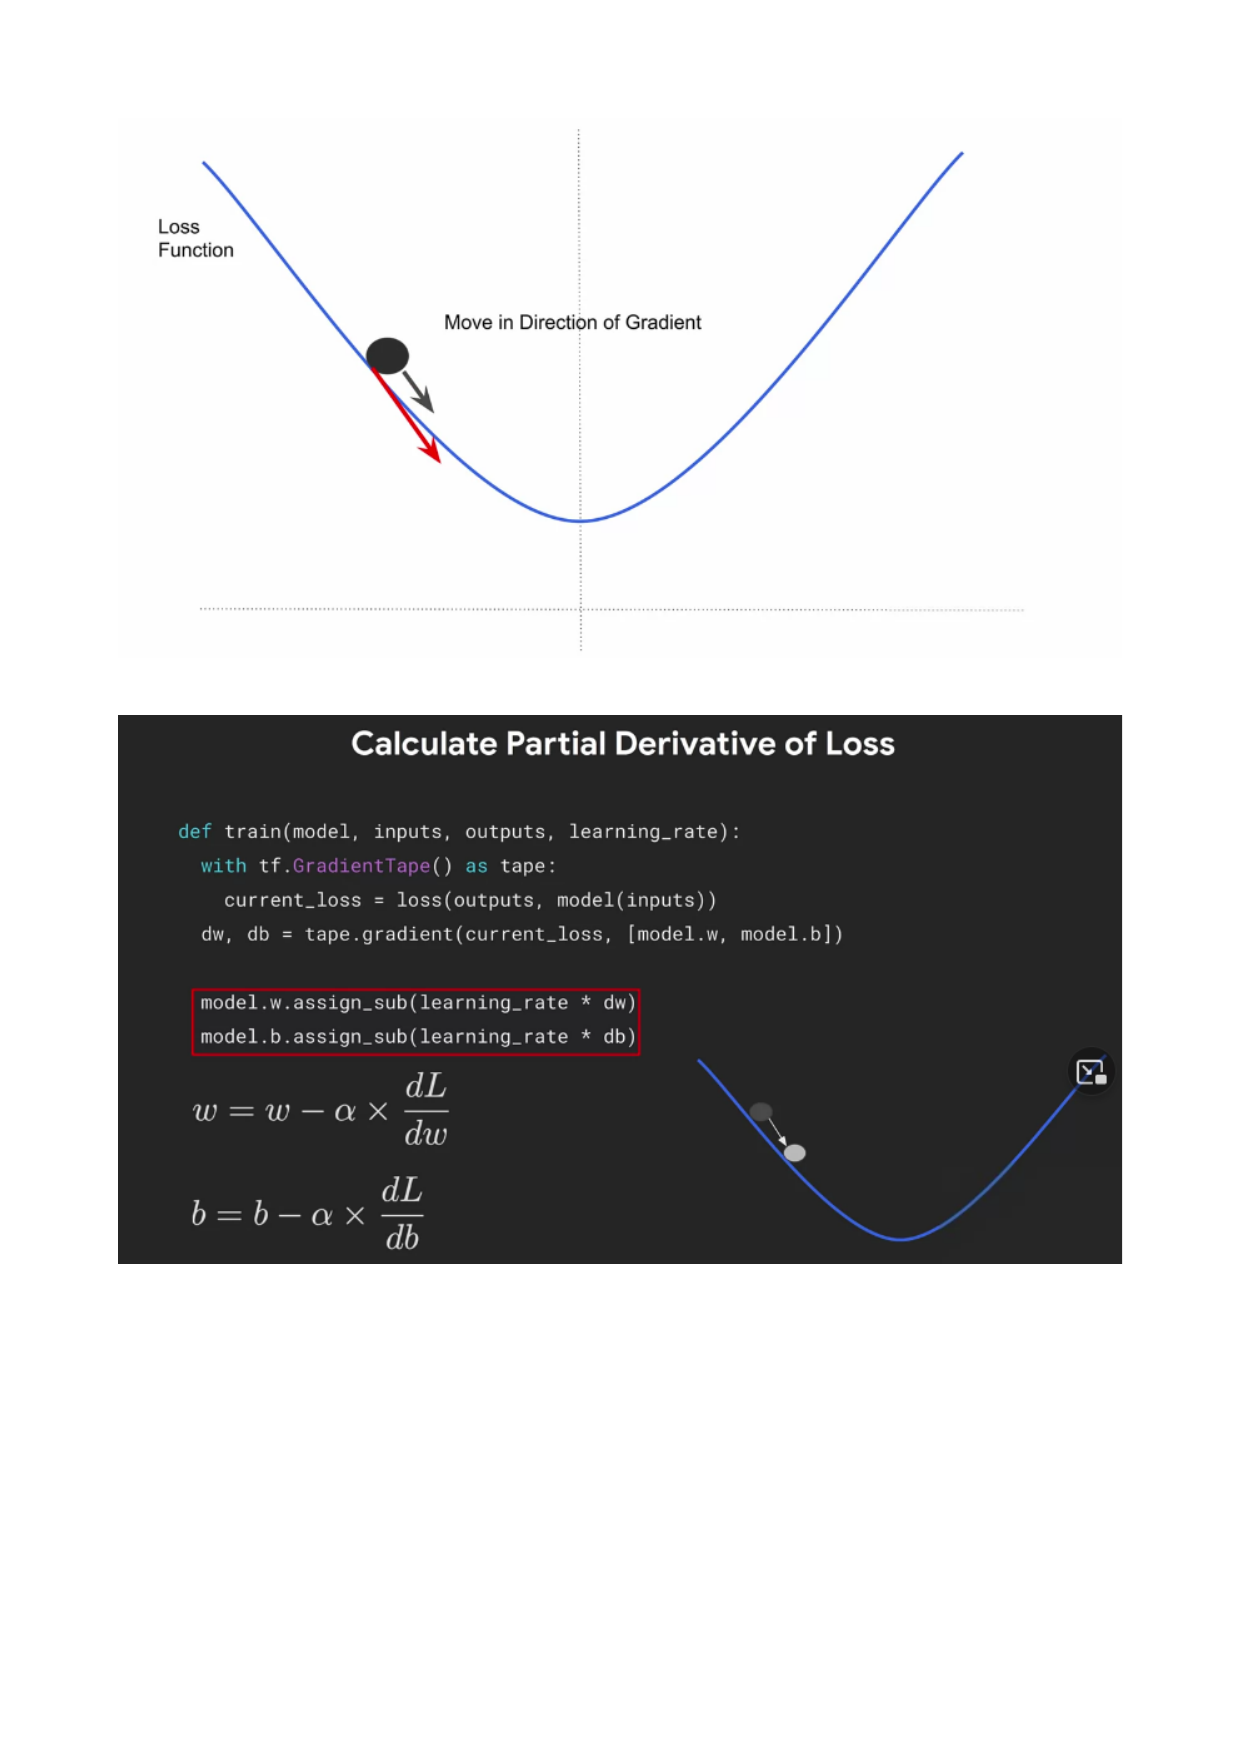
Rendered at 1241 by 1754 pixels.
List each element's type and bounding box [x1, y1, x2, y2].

picture [118, 118, 1123, 658]
picture [118, 715, 1123, 1264]
